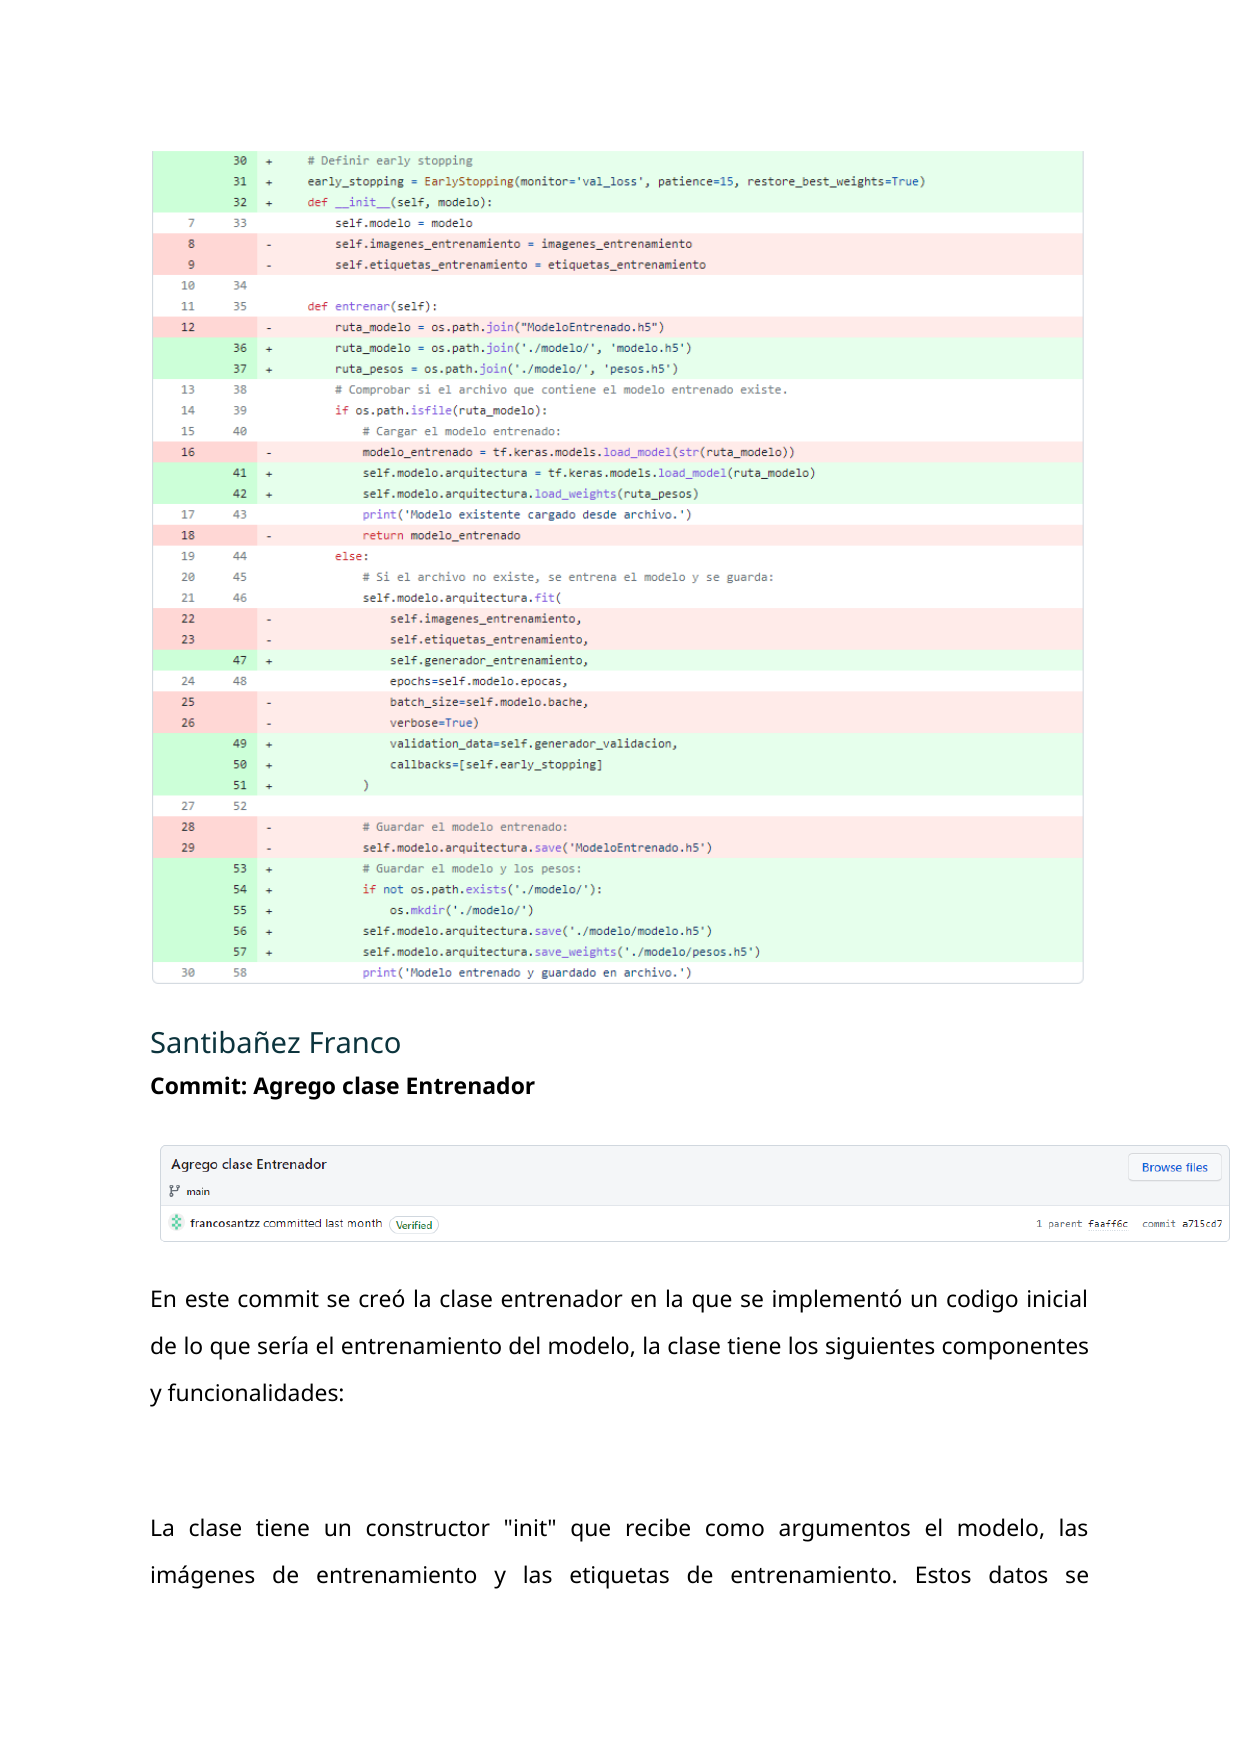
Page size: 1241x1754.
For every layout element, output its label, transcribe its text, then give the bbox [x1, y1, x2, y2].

text En este commit se creó la clase entrenador en la que se implementó un codigo inicial de lo que sería el entrenamiento del modelo, la clase tiene los siguientes componentes y funcionalidades: [150, 1283, 1090, 1408]
picture [150, 1137, 1241, 1247]
picture [150, 150, 1091, 986]
text La clase tiene un constructor "init" que recibe como argumentos el modelo, las imágenes de entrenamiento y las etiquetas de entrenamiento. Estos datos se [150, 1512, 1090, 1590]
text Commit: Agrego clase Entrenador [150, 1070, 1090, 1101]
subtitle Santibañez Franco [150, 1022, 1090, 1062]
